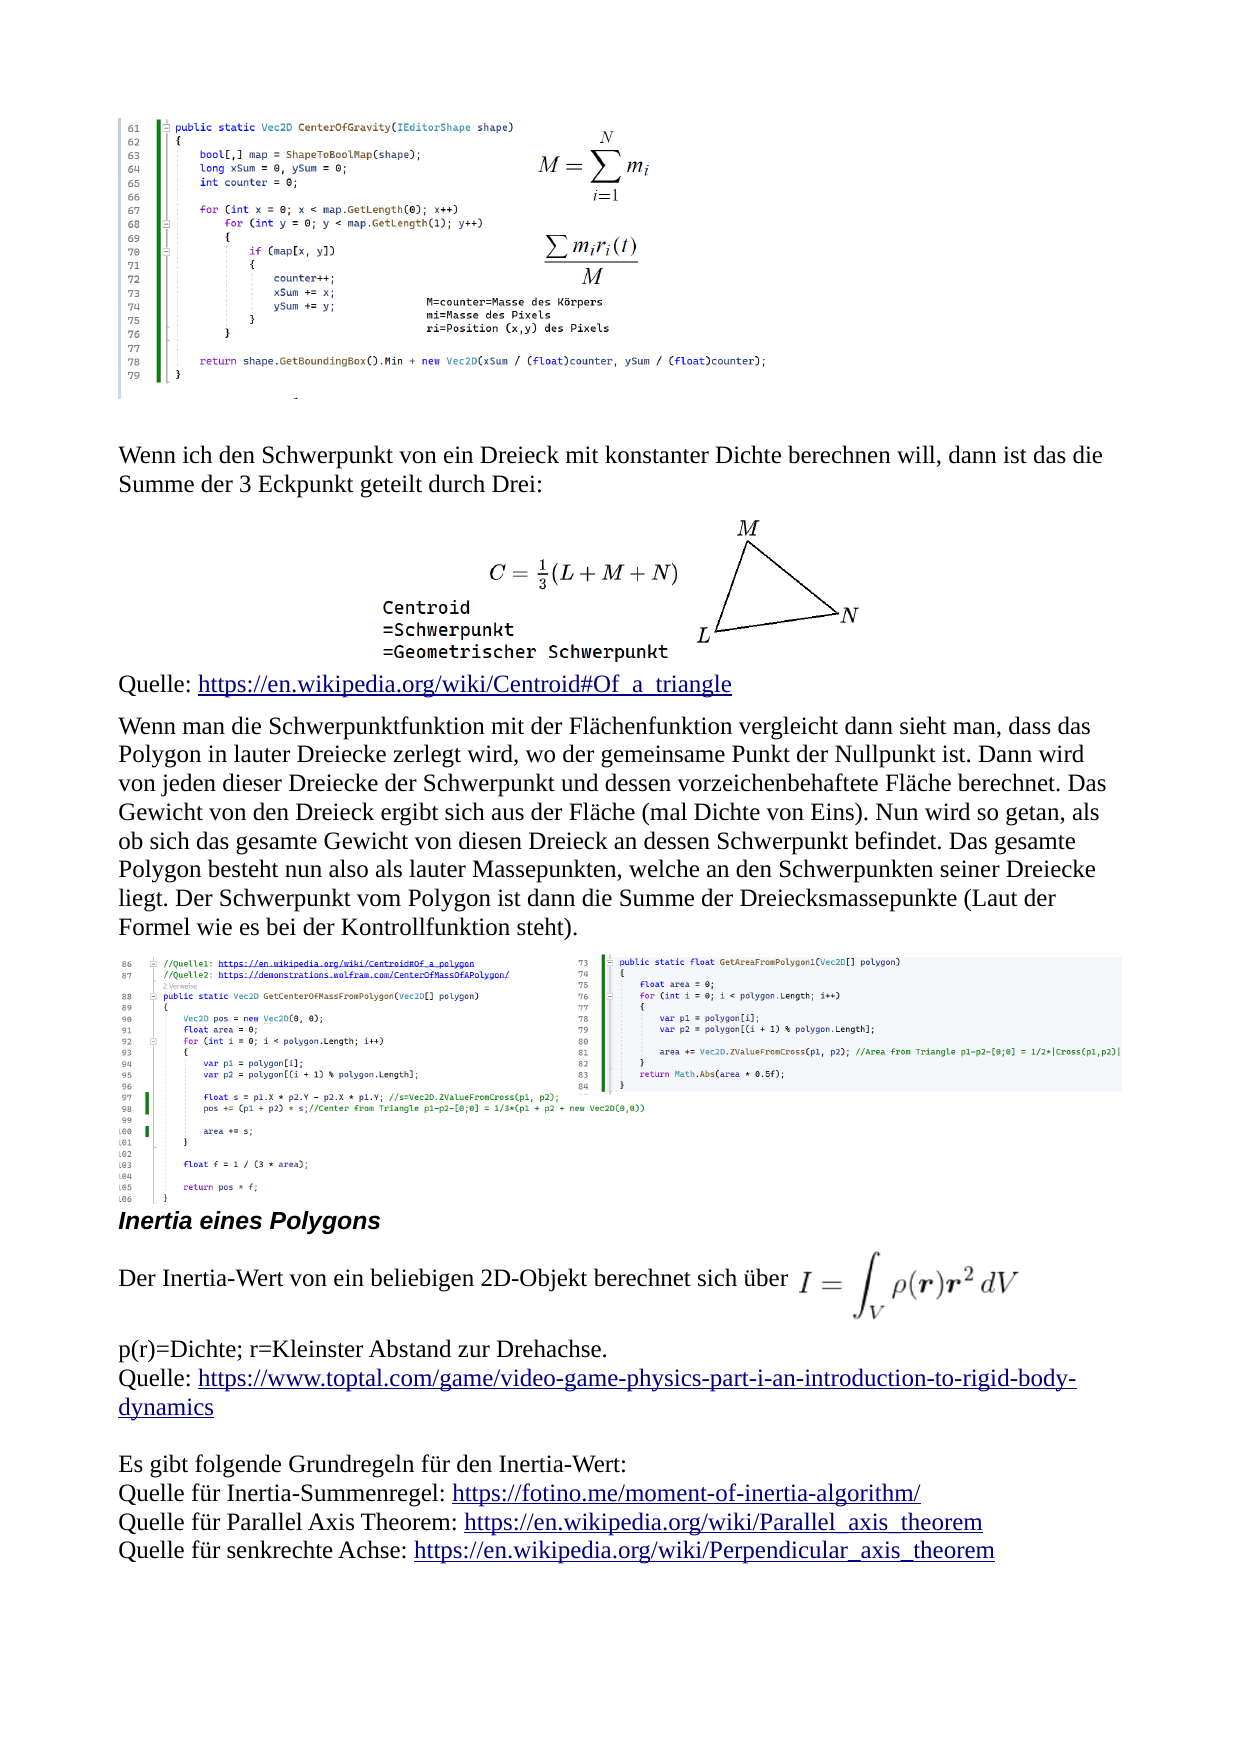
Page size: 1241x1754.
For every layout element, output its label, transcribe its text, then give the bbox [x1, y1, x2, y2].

subtitle Inertia eines Polygons [118, 1207, 1122, 1235]
text Der Inertia-Wert von ein beliebigen 2D-Objekt berechnet sich über [118, 1247, 794, 1322]
picture [118, 953, 1123, 1207]
picture [373, 510, 867, 670]
text Wenn ich den Schwerpunkt von ein Dreieck mit konstanter Dichte berechnen will, dann ist das die Summe der 3 Eckpunkt geteilt durch Drei: [118, 440, 1122, 498]
text Quelle: https://en.wikipedia.org/wiki/Centroid#Of_a_triangle [118, 510, 1122, 698]
text p(r)=Dichte; r=Kleinster Abstand zur Drehachse. [118, 1334, 1122, 1363]
picture [794, 1247, 1021, 1322]
text Es gibt folgende Grundregeln für den Inertia-Wert: [118, 1449, 1122, 1478]
picture [118, 118, 769, 399]
text Quelle für Inertia-Summenregel: https://fotino.me/moment-of-inertia-algorithm/ [118, 1478, 1122, 1507]
text Quelle: https://www.toptal.com/game/video-game-physics-part-i-an-introduction-to-rigid-body-dynamics [118, 1363, 1122, 1421]
text [1021, 1247, 1122, 1322]
text Quelle für senkrechte Achse: https://en.wikipedia.org/wiki/Perpendicular_axis_theorem [118, 1536, 1122, 1564]
text Wenn man die Schwerpunktfunktion mit der Flächenfunktion vergleicht dann sieht man, dass das Polygon in lauter Dreiecke zerlegt wird, wo der gemeinsame Punkt der Nullpunkt ist. Dann wird von jeden dieser Dreiecke der Schwerpunkt und dessen vorzeichenbehaftete Fläche berechnet. Das Gewicht von den Dreieck ergibt sich aus der Fläche (mal Dichte von Eins). Nun wird so getan, als ob sich das gesamte Gewicht von diesen Dreieck an dessen Schwerpunkt befindet. Das gesamte Polygon besteht nun also als lauter Massepunkten, welche an den Schwerpunkten seiner Dreiecke liegt. Der Schwerpunkt vom Polygon ist dann die Summe der Dreiecksmassepunkte (Laut der Formel wie es bei der Kontrollfunktion steht). [118, 711, 1122, 941]
text Quelle für Parallel Axis Theorem: https://en.wikipedia.org/wiki/Parallel_axis_theorem [118, 1507, 1122, 1536]
